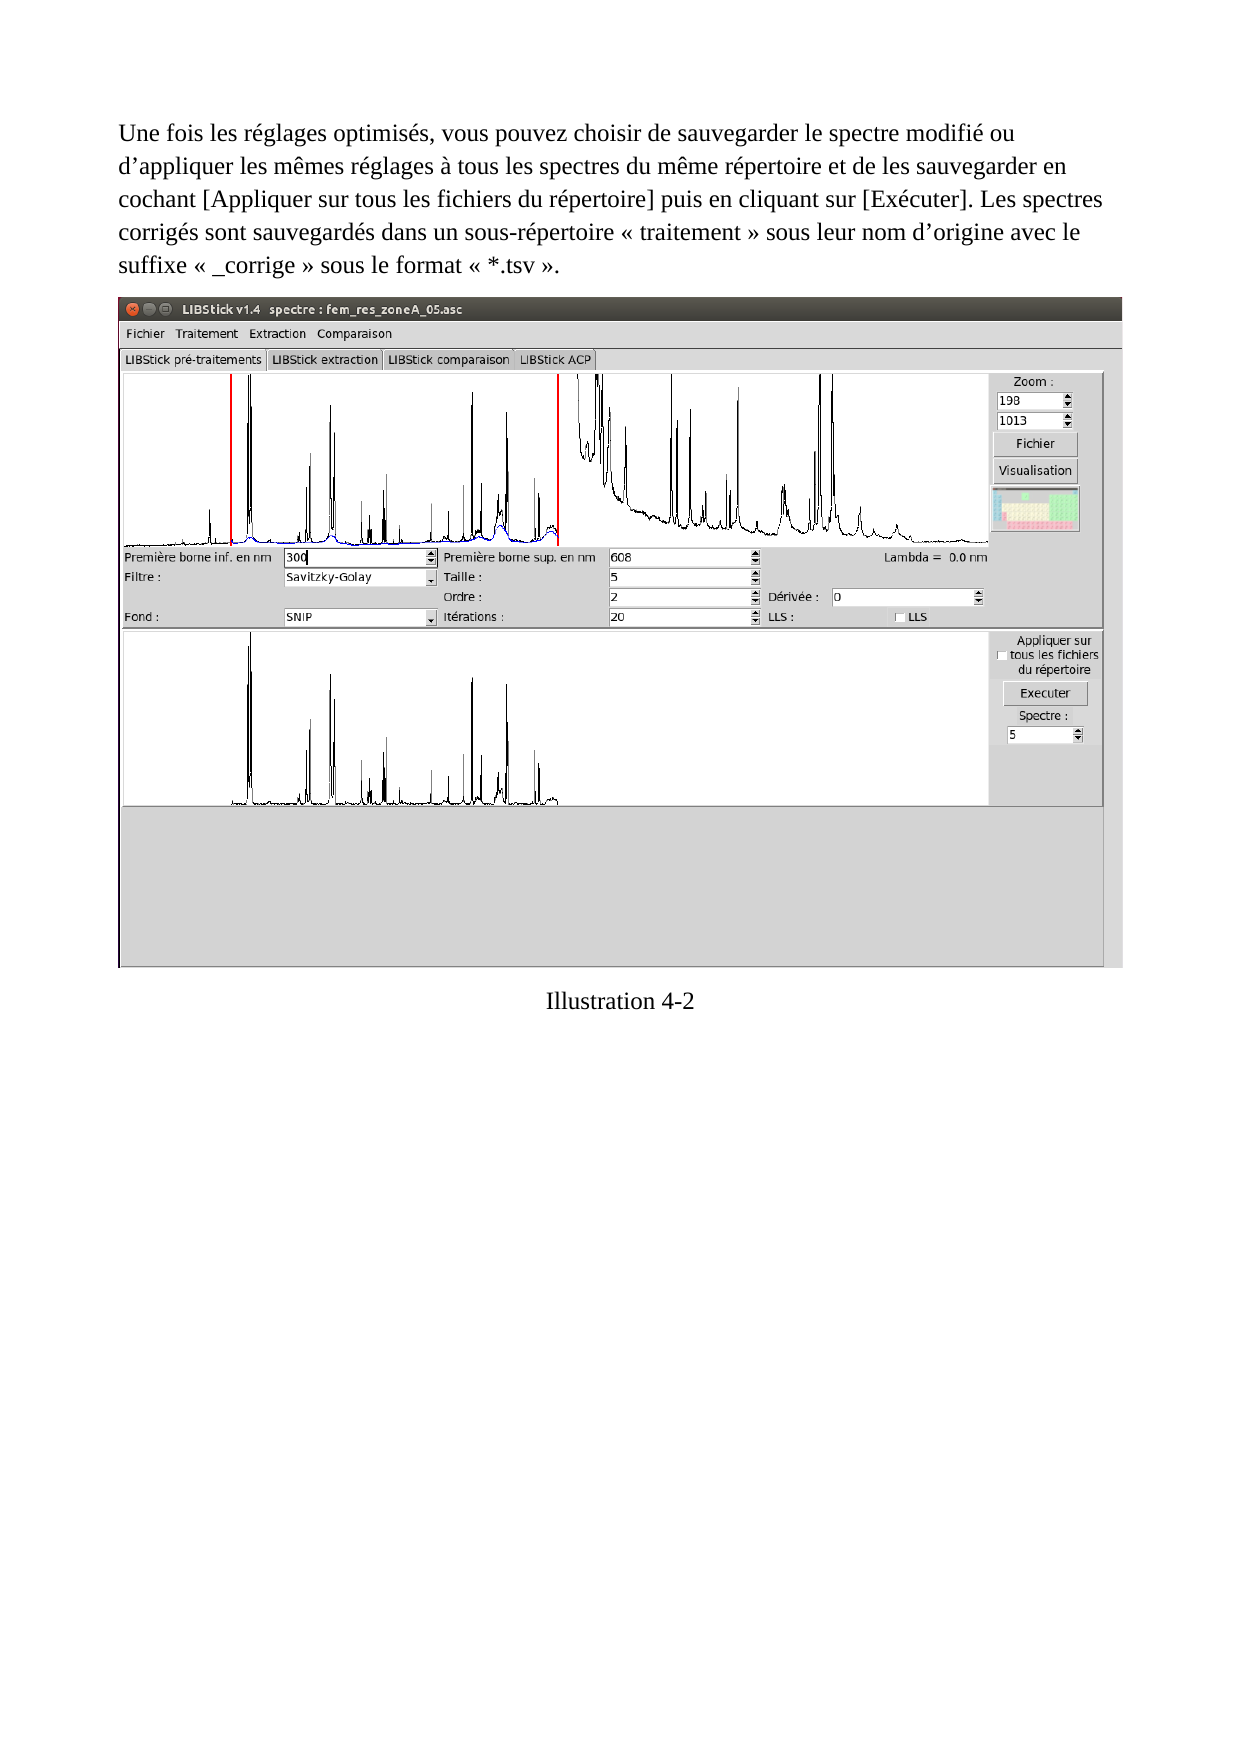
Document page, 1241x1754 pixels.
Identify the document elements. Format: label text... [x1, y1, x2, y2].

text Une fois les réglages optimisés, vous pouvez choisir de sauvegarder le spectre modifié ou d’appliquer les mêmes réglages à tous les spectres du même répertoire et de les sauvegarder en cochant [Appliquer sur tous les fichiers du répertoire] puis en cliquant sur [Exécuter]. Les spectres corrigés sont sauvegardés dans un sous-répertoire « traitement » sous leur nom d’origine avec le suffixe « _corrige » sous le format « *.tsv ». [118, 118, 1122, 279]
picture [118, 297, 1123, 968]
text Illustration 4-2 [118, 986, 1122, 1015]
